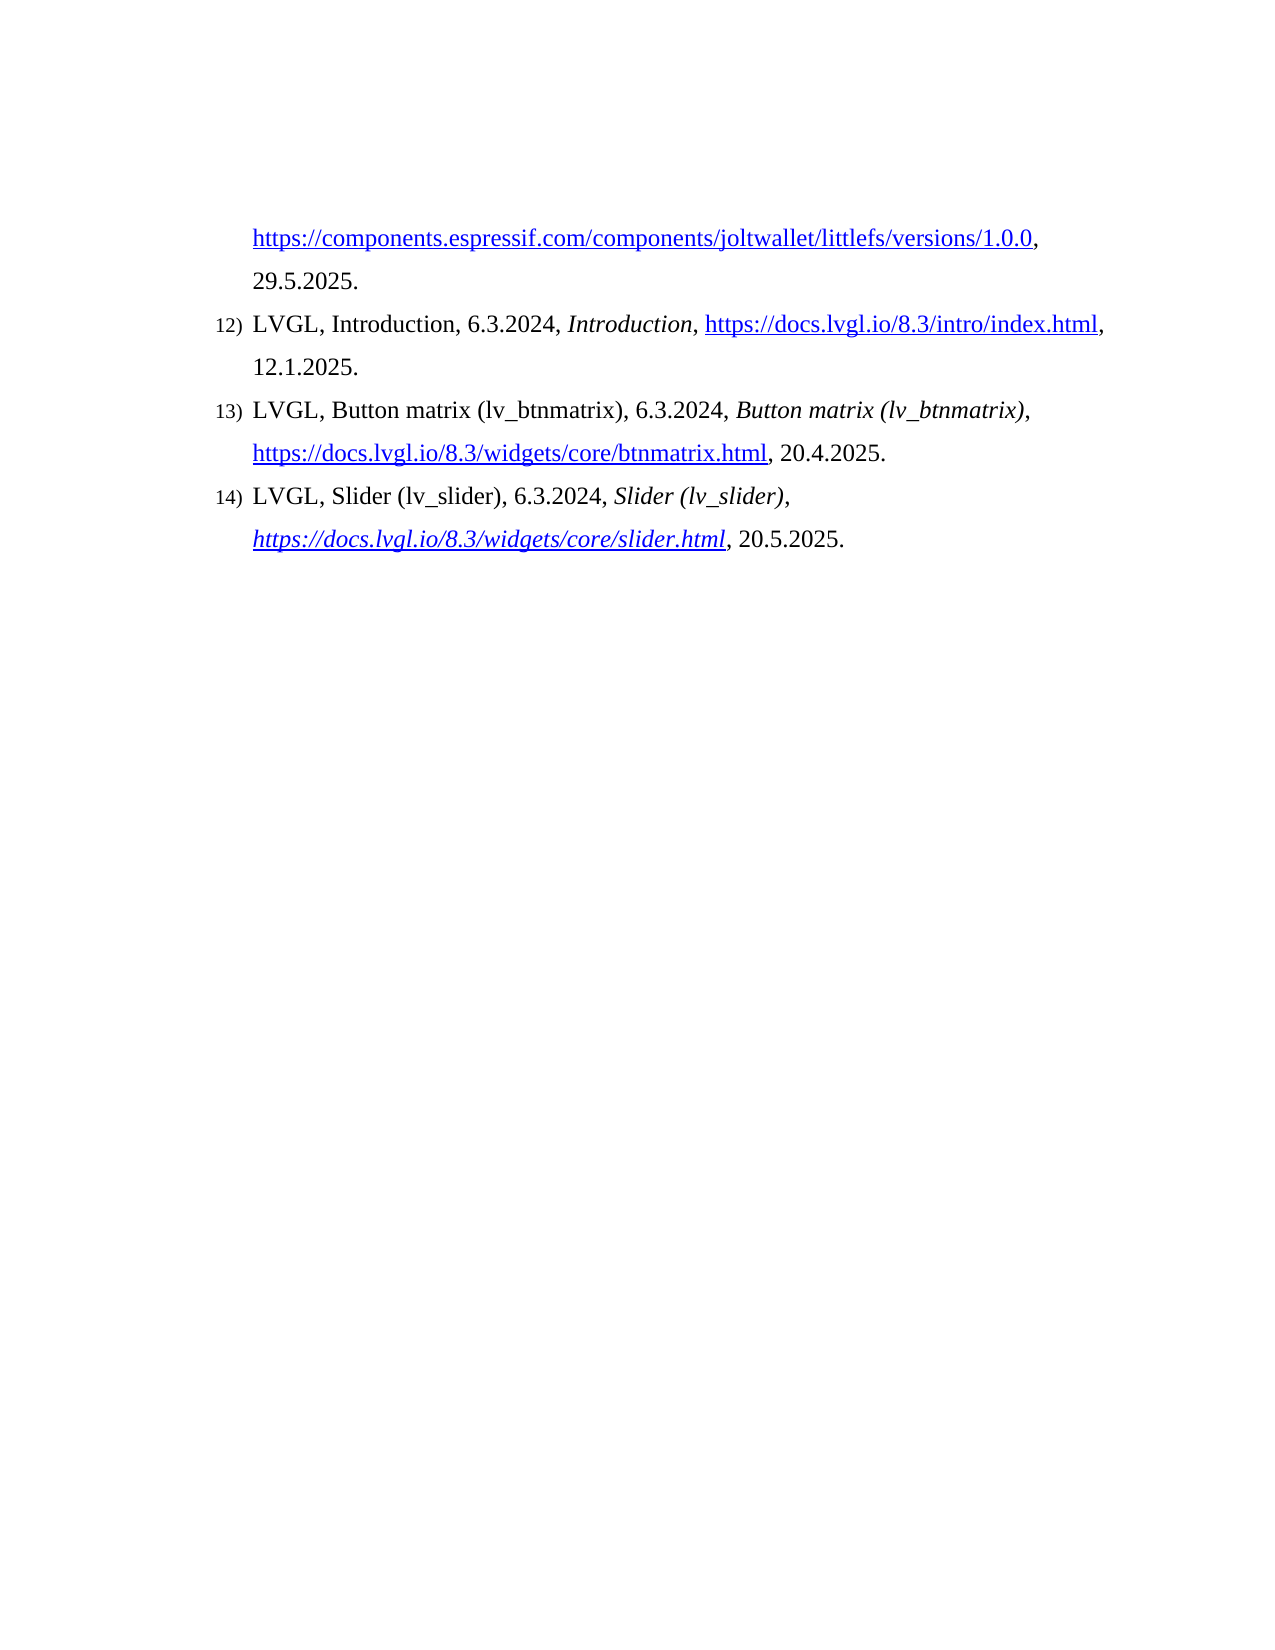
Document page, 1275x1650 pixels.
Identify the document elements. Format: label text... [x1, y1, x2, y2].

list LVGL, Introduction, 6.3.2024, Introduction, https://docs.lvgl.io/8.3/intro/index.html, 12.1.2025. [215, 309, 1127, 381]
list LVGL, Button matrix (lv_btnmatrix), 6.3.2024, Button matrix (lv_btnmatrix), https://docs.lvgl.io/8.3/widgets/core/btnmatrix.html, 20.4.2025. [215, 395, 1127, 467]
list https://components.espressif.com/components/joltwallet/littlefs/versions/1.0.0, 29.5.2025. [215, 223, 1127, 294]
list LVGL, Slider (lv_slider), 6.3.2024, Slider (lv_slider), https://docs.lvgl.io/8.3/widgets/core/slider.html, 20.5.2025. [215, 481, 1127, 553]
